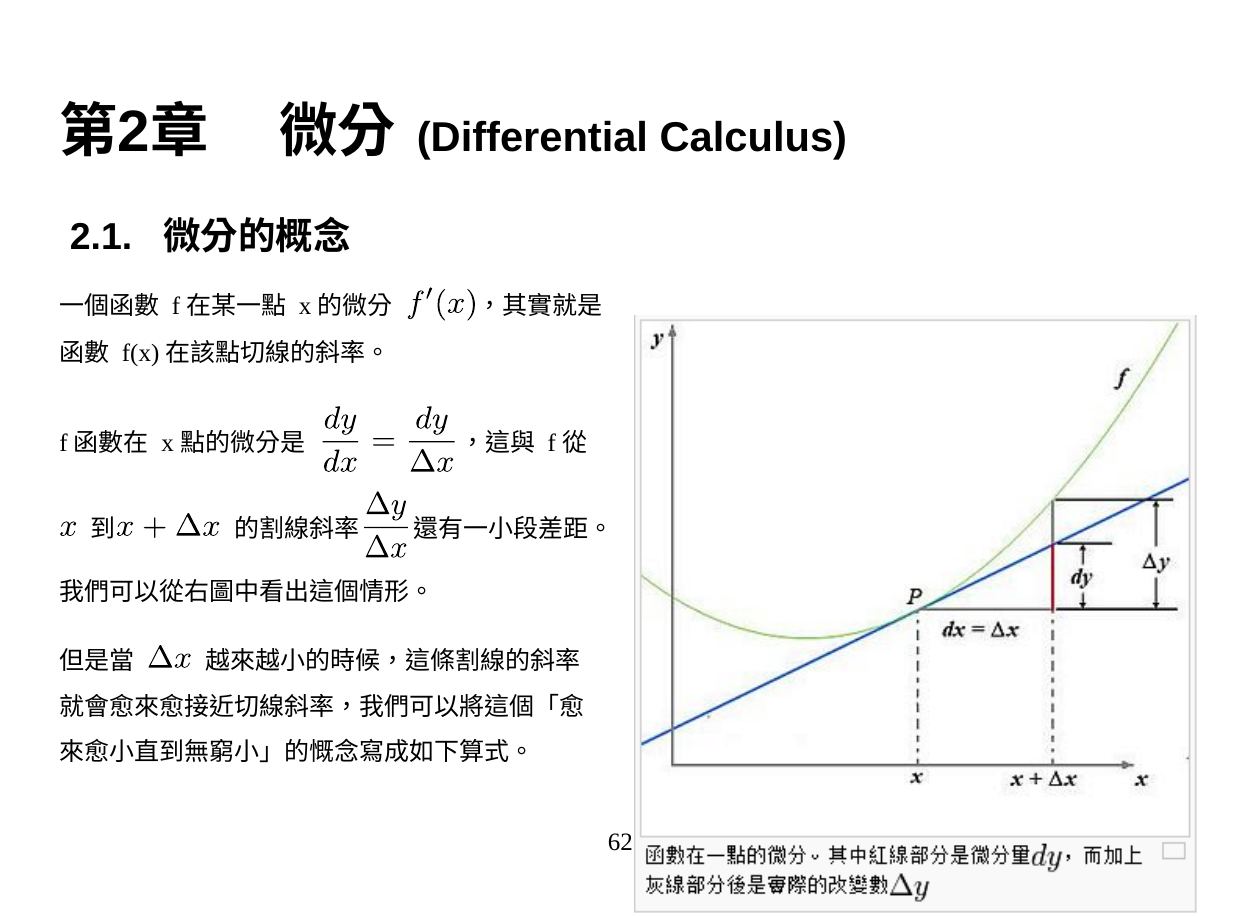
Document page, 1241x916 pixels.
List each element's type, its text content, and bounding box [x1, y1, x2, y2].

text 但是當 越來越小的時候，這條割線的斜率就會愈來愈接近切線斜率，我們可以將這個「愈來愈小直到無窮小」的慨念寫成如下算式。 [59, 641, 634, 768]
subtitle 微分 (Differential Calculus) [59, 84, 1181, 168]
subtitle 微分的概念 [59, 206, 1181, 260]
picture [634, 315, 1200, 916]
text 一個函數 f 在某一點 x 的微分 ，其實就是函數 f(x) 在該點切線的斜率。 [59, 284, 1181, 368]
text f 函數在 x 點的微分是 ，這與 f 從 到 的割線斜率還有一小段差距。我們可以從右圖中看出這個情形。 [59, 401, 634, 608]
